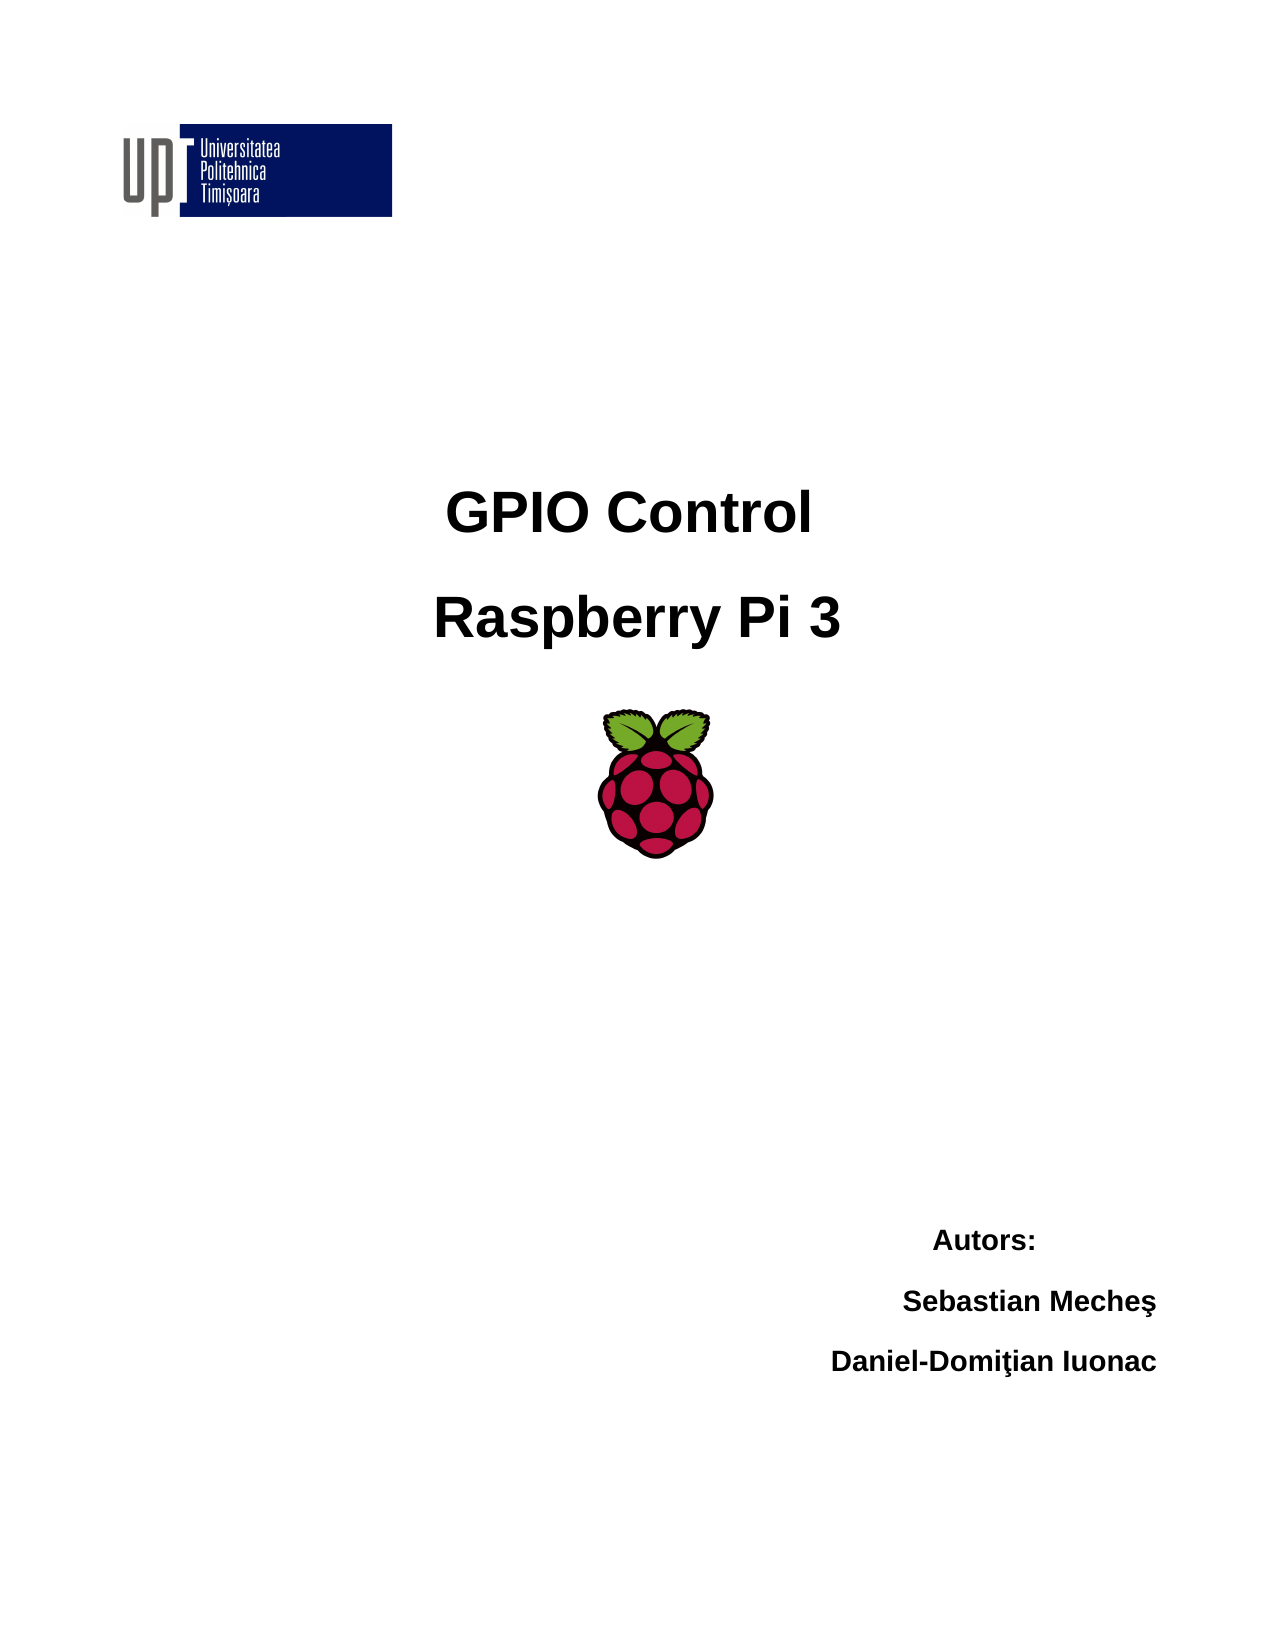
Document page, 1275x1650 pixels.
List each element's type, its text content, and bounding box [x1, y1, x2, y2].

title GPIO Control [118, 478, 1157, 545]
subtitle Daniel-Domiţian Iuonac [118, 1344, 1157, 1378]
picture [552, 690, 761, 876]
subtitle Sebastian Mecheş [118, 1283, 1157, 1317]
title Raspberry Pi 3 [118, 582, 1157, 649]
subtitle Autors: [118, 1223, 1157, 1256]
picture [123, 124, 393, 217]
